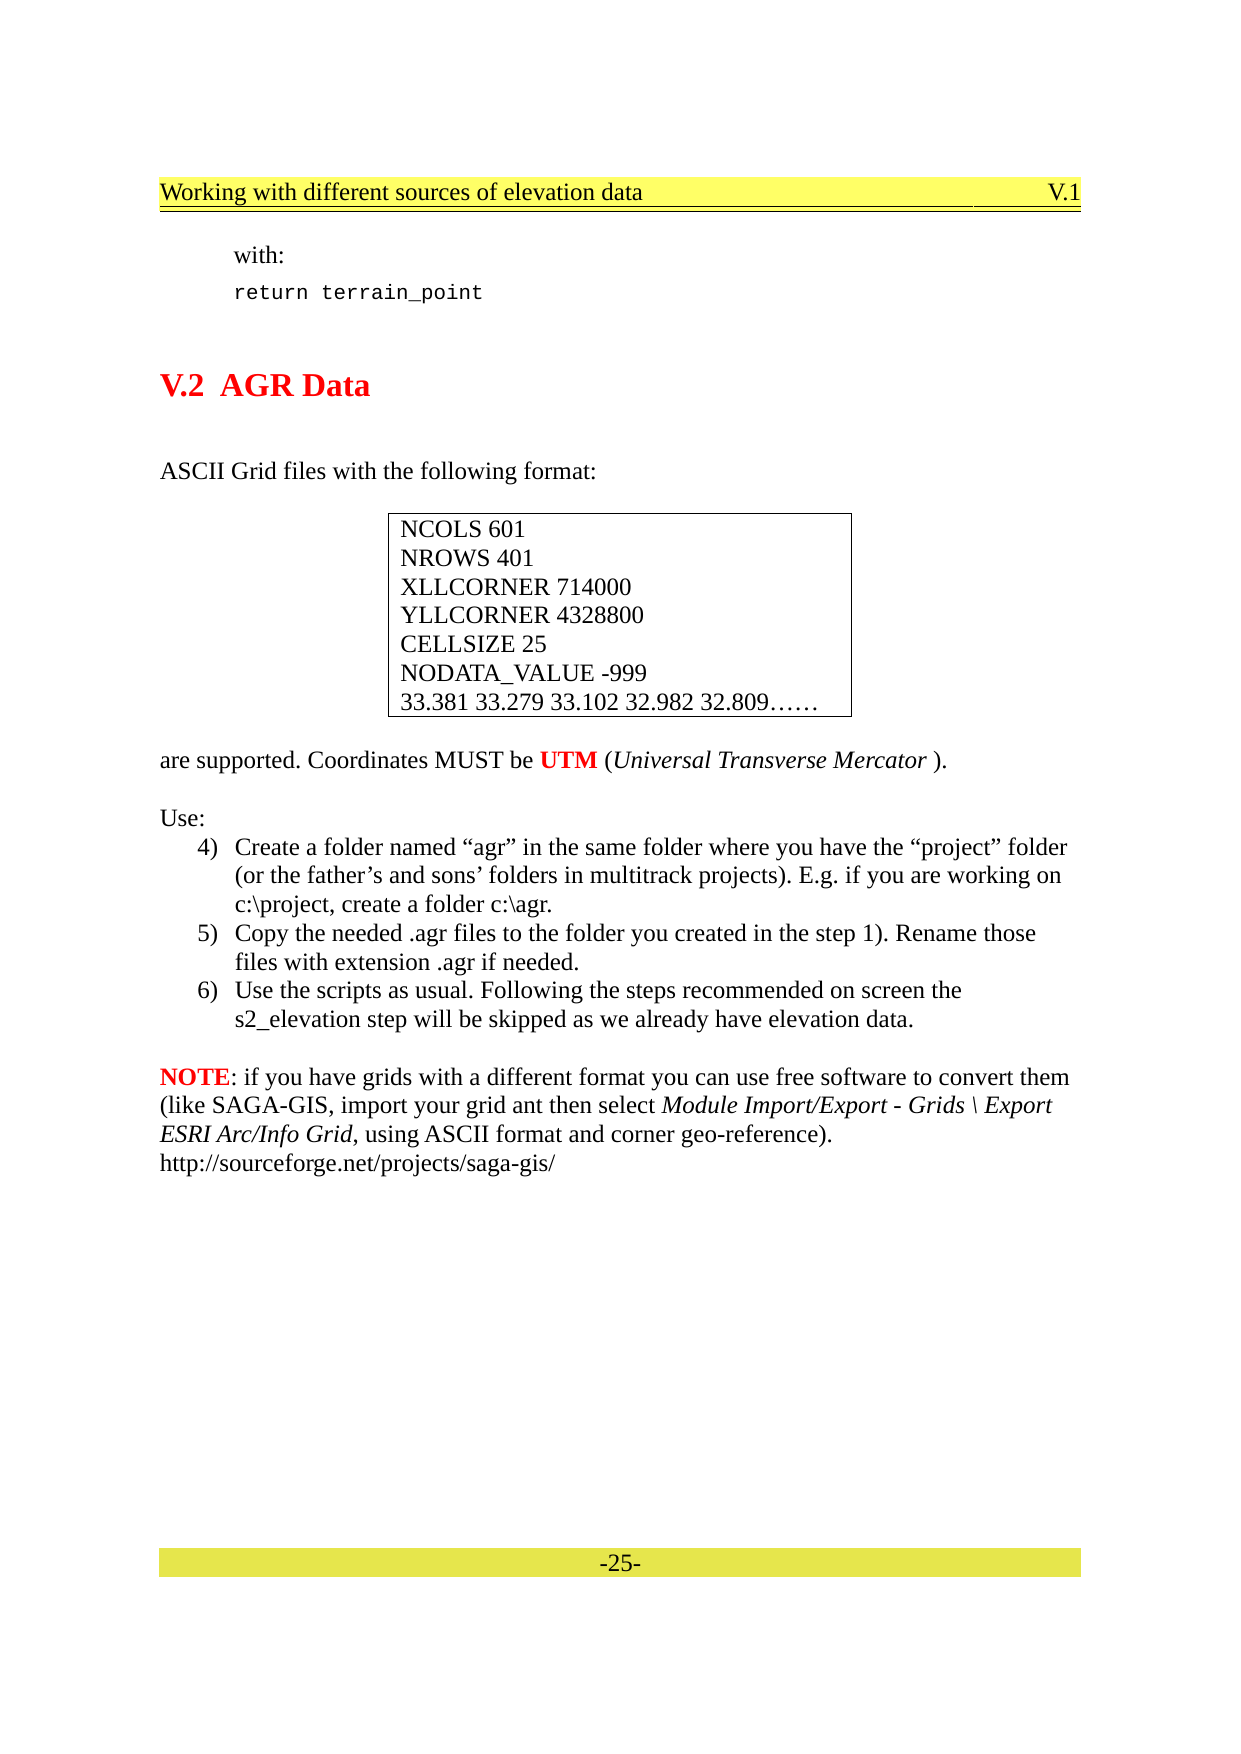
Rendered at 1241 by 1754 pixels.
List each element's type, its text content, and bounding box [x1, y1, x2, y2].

text with: [159, 240, 1081, 269]
text return terrain_point [159, 282, 1081, 305]
text are supported. Coordinates MUST be UTM (Universal Transverse Mercator ). [159, 745, 1081, 774]
text Use: [159, 803, 1081, 832]
text ASCII Grid files with the following format: [159, 456, 1081, 484]
text NOTE: if you have grids with a different format you can use free software to convert them (like SAGA-GIS, import your grid ant then select Module Import/Export - Grids \ Export ESRI Arc/Info Grid, using ASCII format and corner geo-reference). [159, 1062, 1081, 1148]
list Copy the needed .agr files to the folder you created in the step 1). Rename those files with extension .agr if needed. [197, 918, 1081, 975]
list Create a folder named “agr” in the same folder where you have the “project” folder (or the father’s and sons’ folders in multitrack projects). E.g. if you are working on c:\project, create a folder c:\agr. [197, 832, 1081, 918]
table_header NCOLS 601 NROWS 401 XLLCORNER 714000 YLLCORNER 4328800 CELLSIZE 25 NODATA_VALUE -999 33.381 33.279 33.102 32.982 32.809…… [389, 514, 851, 716]
subtitle AGR Data [159, 365, 1081, 403]
list Use the scripts as usual. Following the steps recommended on screen the s2_elevation step will be skipped as we already have elevation data. [197, 975, 1081, 1033]
text http://sourceforge.net/projects/saga-gis/ [159, 1148, 1081, 1177]
